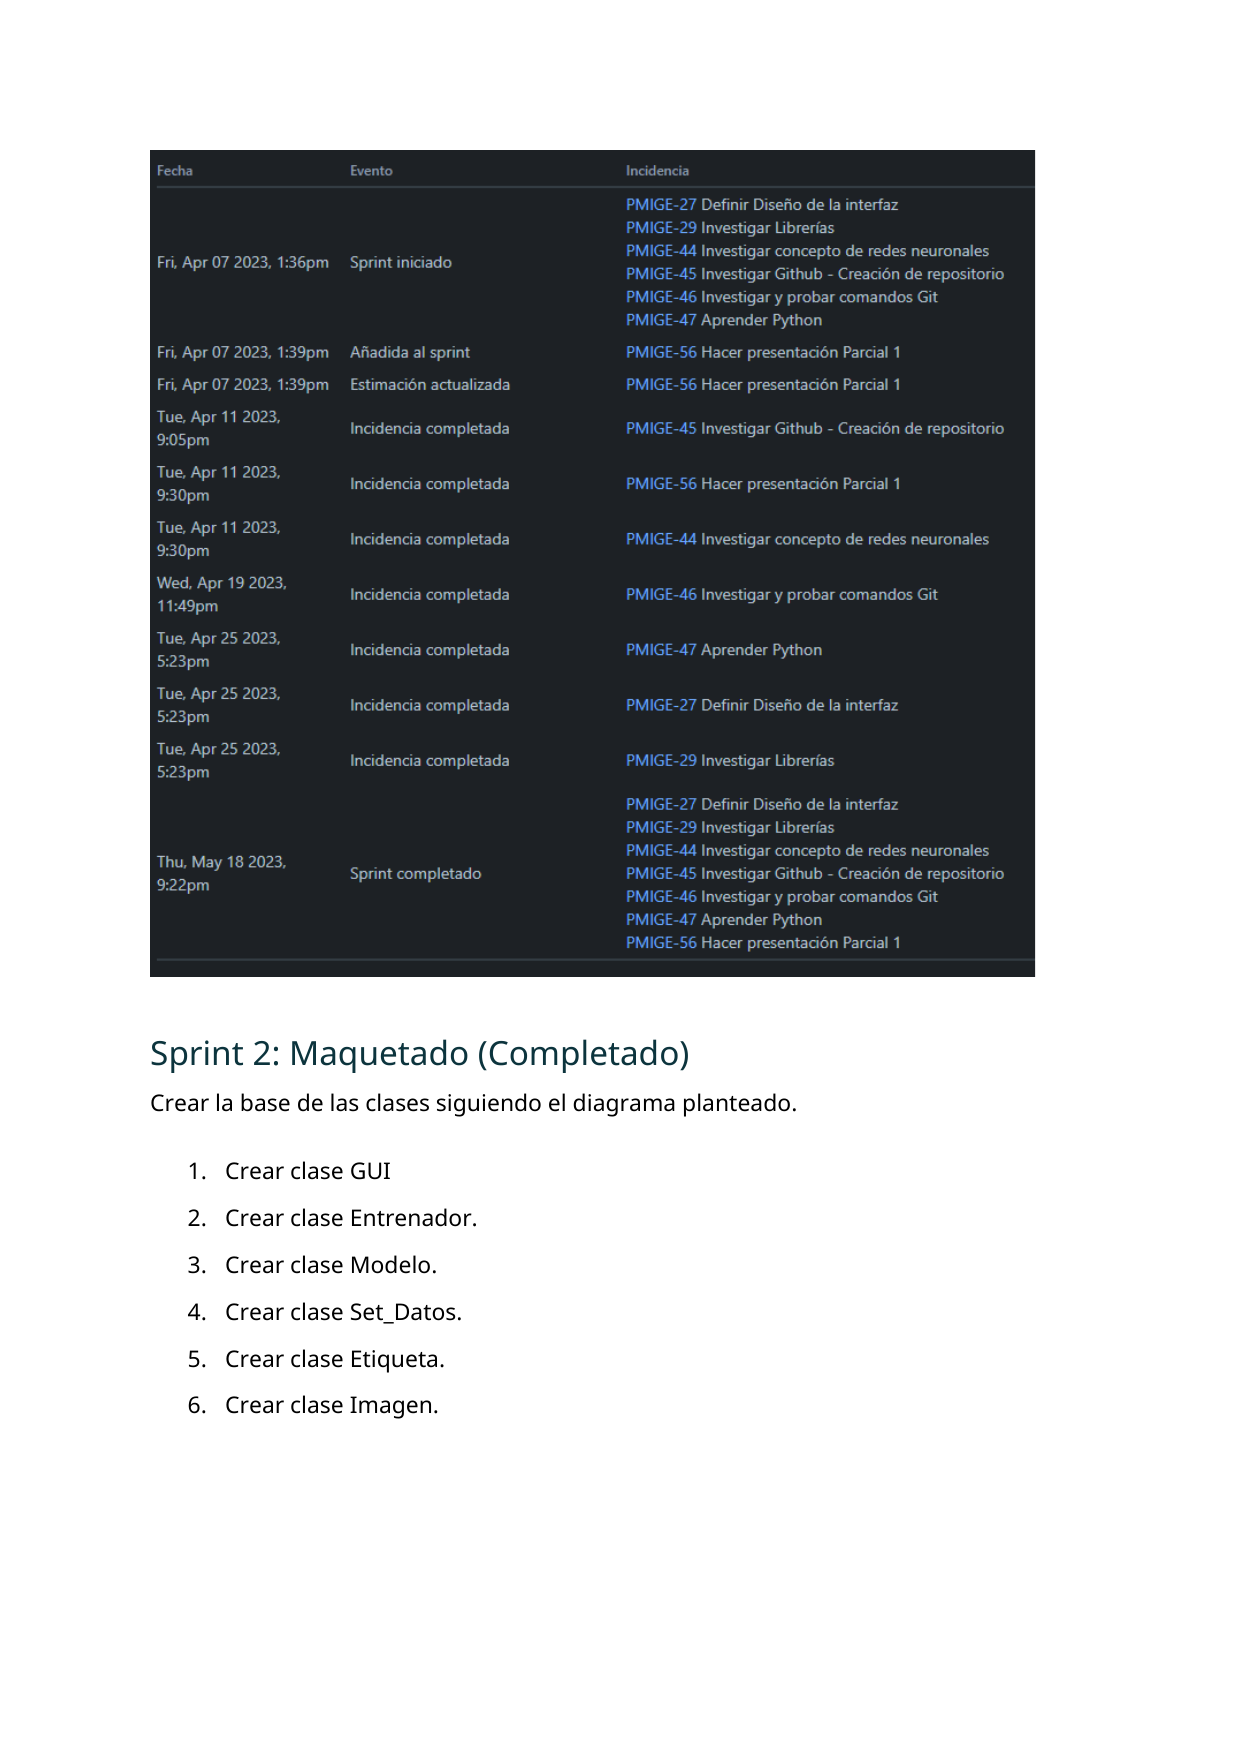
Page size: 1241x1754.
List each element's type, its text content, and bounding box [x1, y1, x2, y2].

list Crear clase Entrenador. [187, 1202, 1090, 1233]
list Crear clase Modelo. [187, 1249, 1090, 1280]
picture [150, 150, 1036, 977]
list Crear clase Etiqueta. [187, 1343, 1090, 1374]
subtitle Sprint 2: Maquetado (Completado) [150, 1029, 1090, 1075]
list Crear clase Imagen. [187, 1389, 1090, 1421]
list Crear clase Set_Datos. [187, 1296, 1090, 1327]
list Crear clase GUI [187, 1155, 1090, 1186]
text Crear la base de las clases siguiendo el diagrama planteado. [150, 1087, 1090, 1119]
